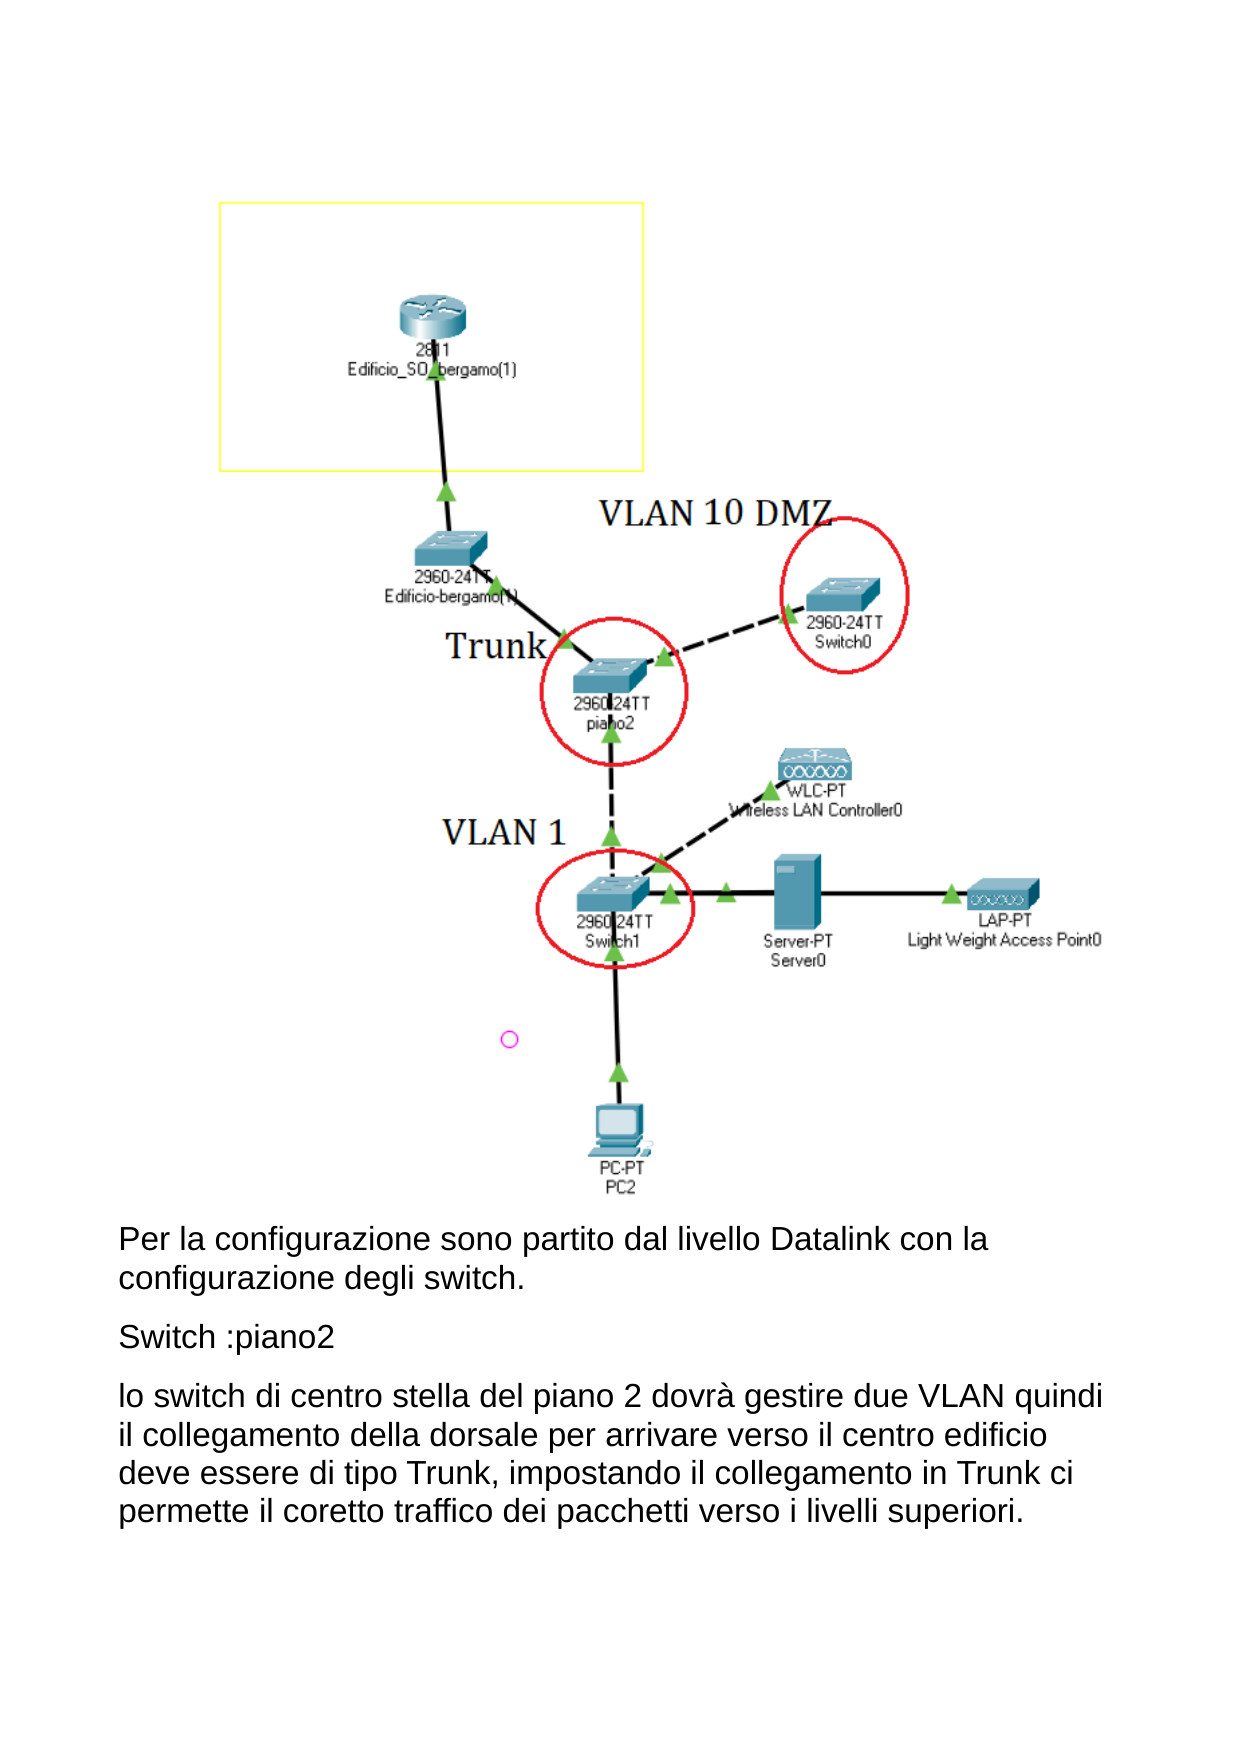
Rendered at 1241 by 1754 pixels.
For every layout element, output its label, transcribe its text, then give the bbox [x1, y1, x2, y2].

text lo switch di centro stella del piano 2 dovrà gestire due VLAN quindi il collegamento della dorsale per arrivare verso il centro edificio deve essere di tipo Trunk, impostando il collegamento in Trunk ci permette il coretto traffico dei pacchetti verso i livelli superiori. [118, 1376, 1122, 1530]
text Per la configurazione sono partito dal livello Datalink con la configurazione degli switch. [118, 177, 1122, 1296]
picture [162, 188, 1167, 1220]
text Switch :piano2 [118, 1317, 1122, 1355]
